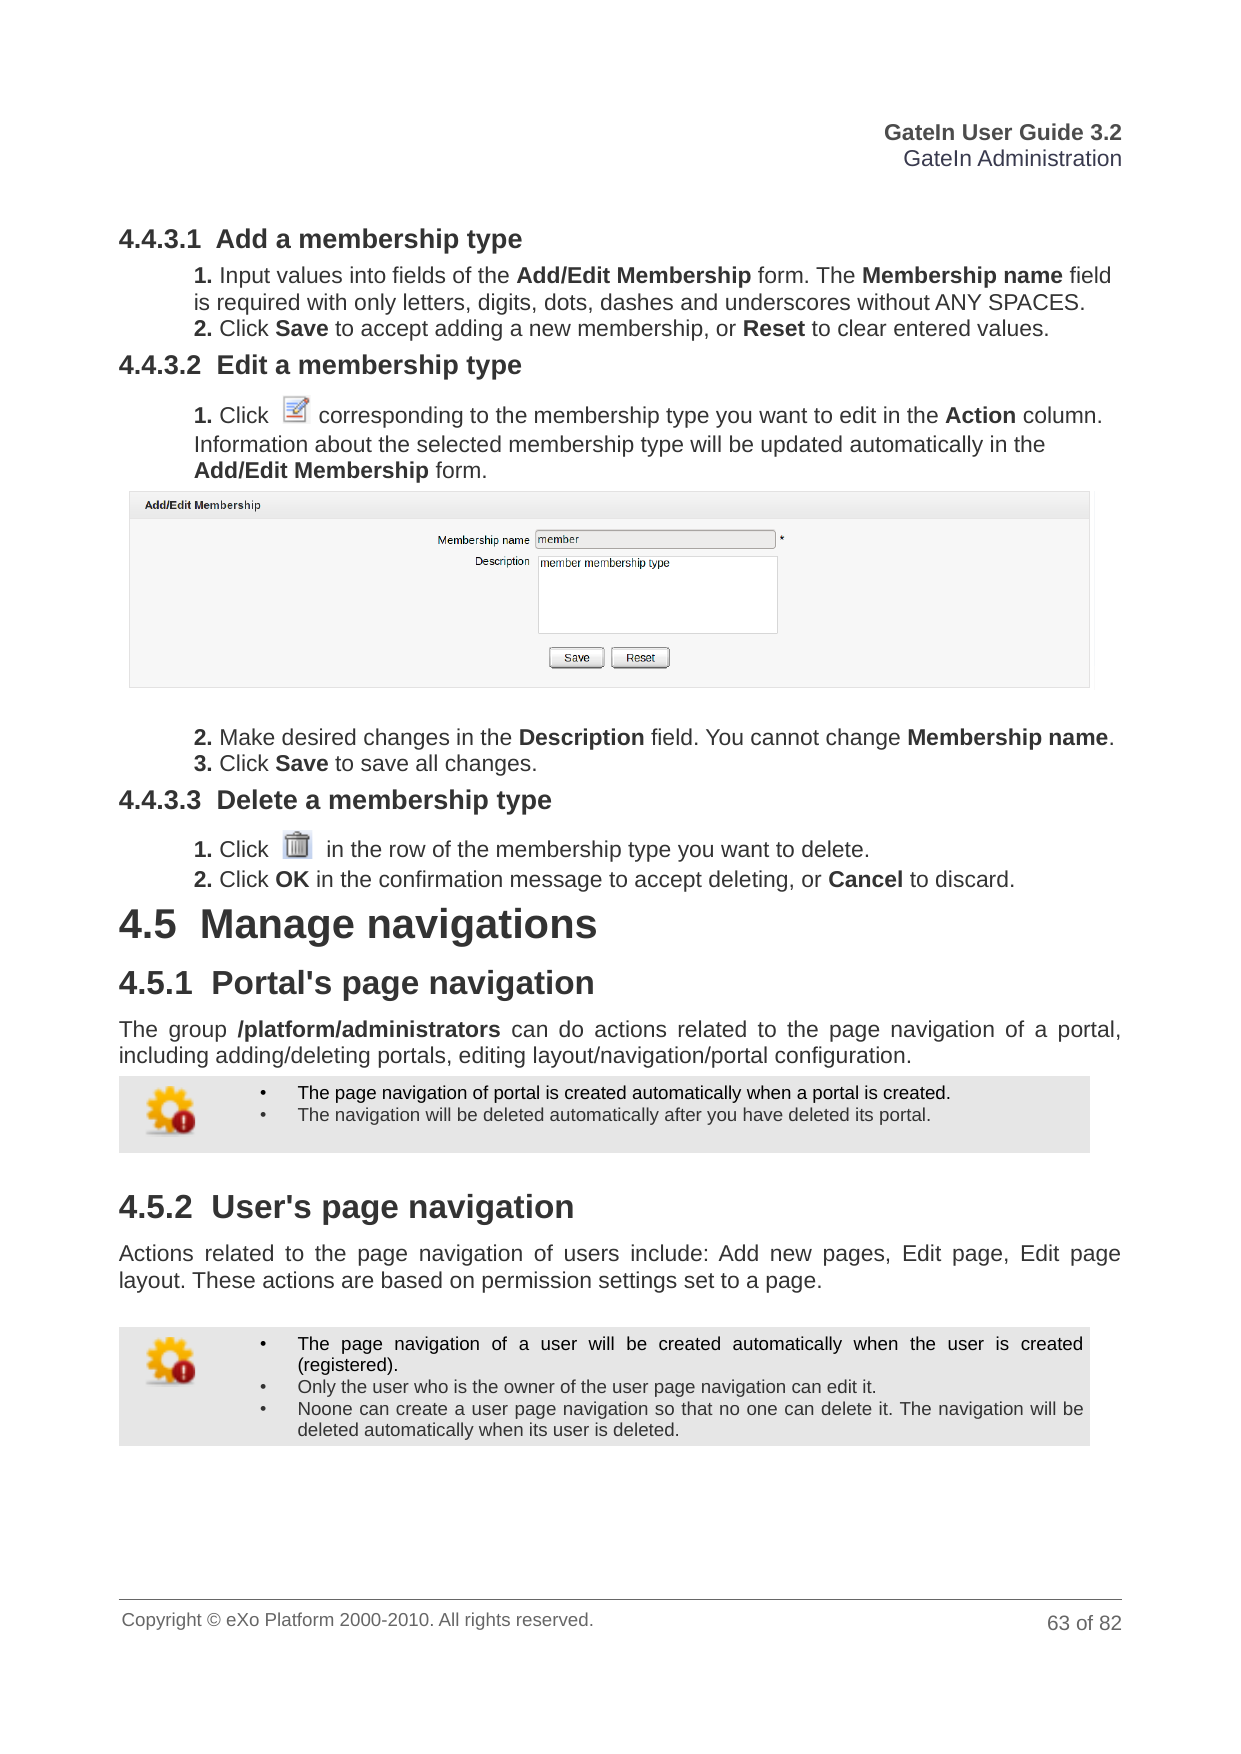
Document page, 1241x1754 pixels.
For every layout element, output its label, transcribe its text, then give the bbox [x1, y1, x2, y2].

table_header The page navigation of a user will be created automatically when the user is created (registered). Only the user who is the owner of the user page navigation can edit it. Noone can create a user page navigation so that no one can delete it. The navigation will be deleted automatically when its user is deleted. [217, 1327, 1090, 1446]
list 2. Make desired changes in the Description field. You cannot change Membership name. [156, 724, 1122, 750]
picture [128, 491, 1095, 690]
list 2. Click Save to accept adding a new membership, or Reset to clear entered values. [156, 315, 1122, 341]
list 1. Click in the row of the membership type you want to delete. [156, 823, 1122, 866]
list 3. Click Save to save all changes. [156, 750, 1122, 777]
table_header [119, 1327, 217, 1446]
picture [282, 395, 311, 424]
picture [282, 830, 313, 859]
subtitle Delete a membership type [118, 784, 1122, 815]
subtitle User's page navigation [118, 1187, 1122, 1225]
text The group /platform/administrators can do actions related to the page navigation of a portal, including adding/deleting portals, editing layout/navigation/portal configuration. [118, 1016, 1122, 1069]
table_header The page navigation of portal is created automatically when a portal is created. The navigation will be deleted automatically after you have deleted its portal. [217, 1076, 1090, 1153]
subtitle Manage navigations [118, 900, 1122, 948]
picture [145, 1086, 196, 1137]
subtitle Add a membership type [118, 223, 1122, 255]
list 1. Input values into fields of the Add/Edit Membership form. The Membership name field is required with only letters, digits, dots, dashes and underscores without ANY SPACES. [156, 262, 1122, 315]
picture [145, 1337, 196, 1387]
subtitle Portal's page navigation [118, 963, 1122, 1001]
list 1. Click corresponding to the membership type you want to edit in the Action column. Information about the selected membership type will be updated automatically in the Add/Edit Membership form. [156, 388, 1122, 483]
subtitle Edit a membership type [118, 349, 1122, 380]
table_header [119, 1076, 217, 1153]
list 2. Click OK in the confirmation message to accept deleting, or Cancel to discard. [156, 866, 1122, 892]
text Actions related to the page navigation of users include: Add new pages, Edit page, Edit page layout. These actions are based on permission settings set to a page. [118, 1240, 1122, 1293]
